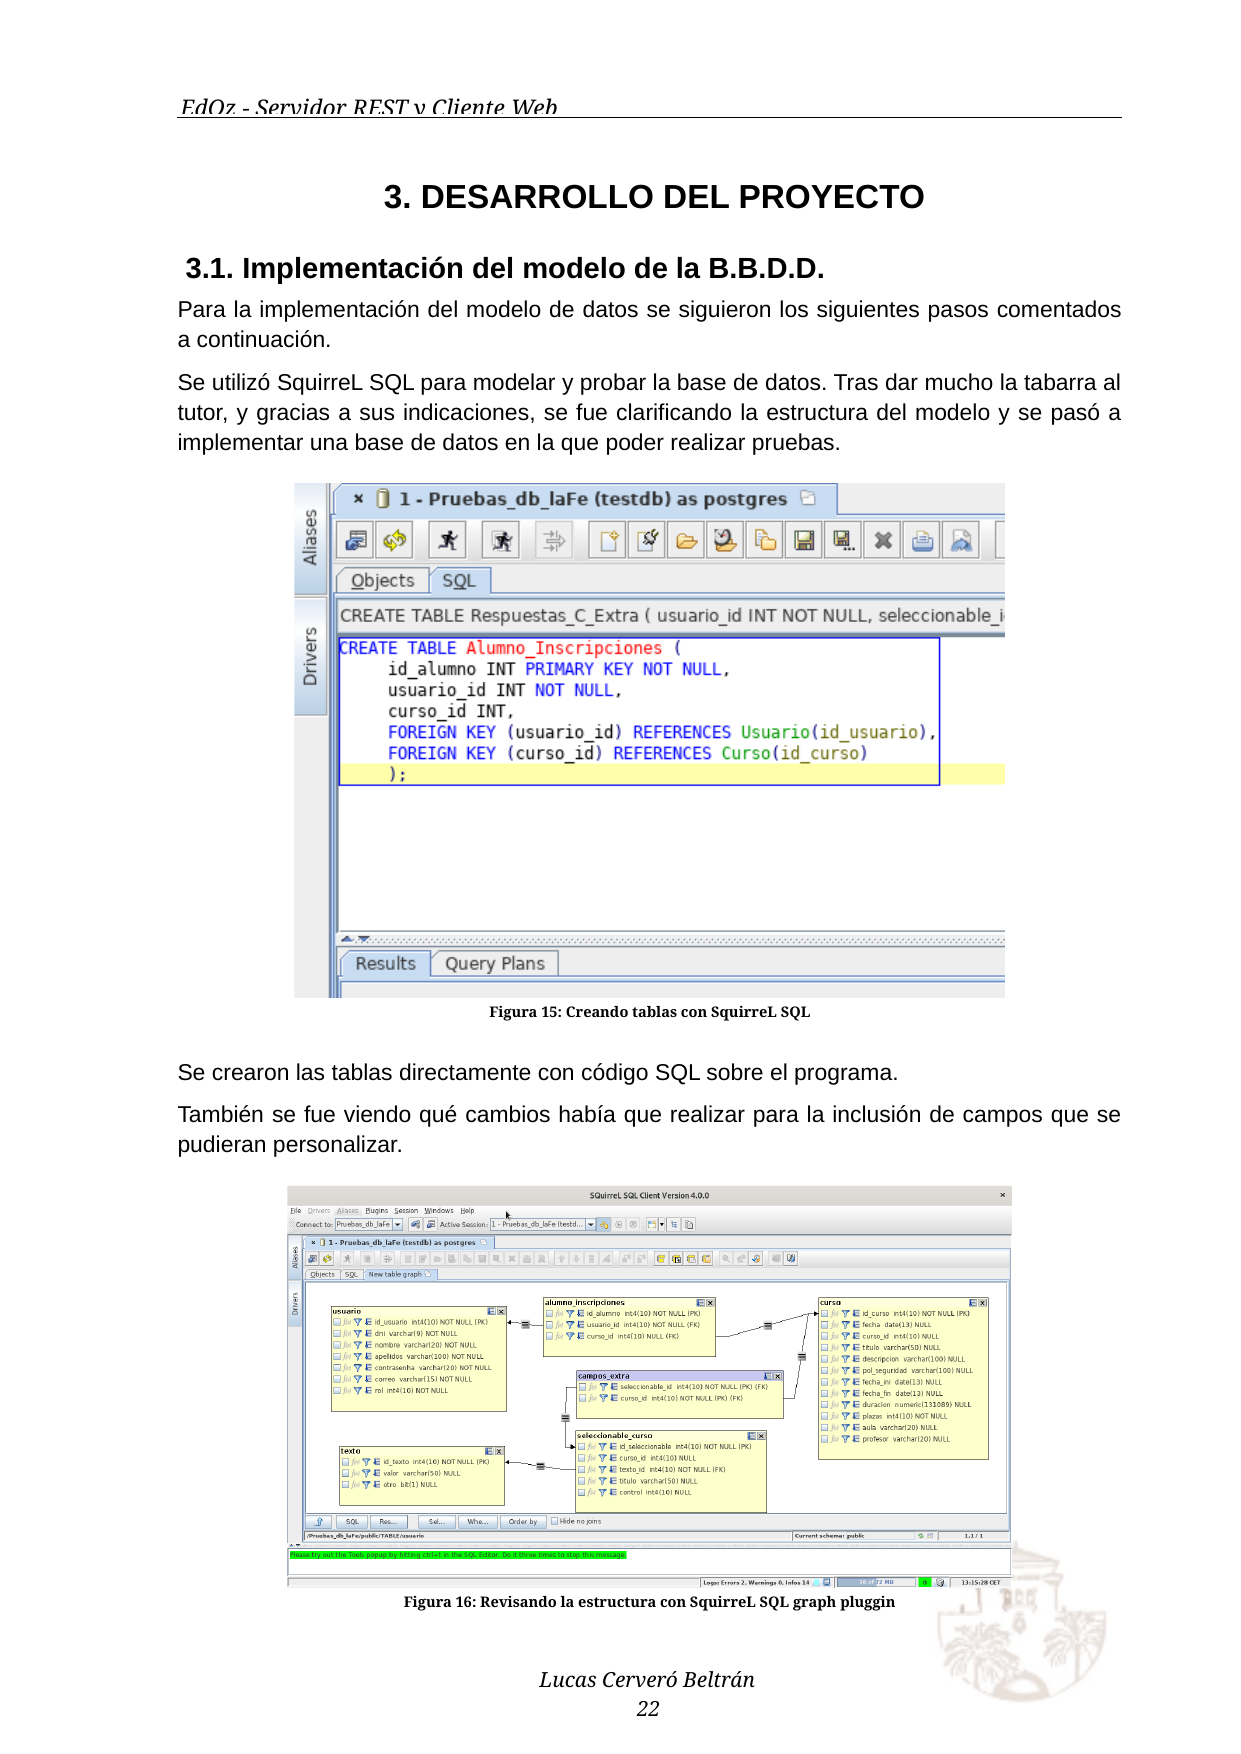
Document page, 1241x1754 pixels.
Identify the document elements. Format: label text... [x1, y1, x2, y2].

picture [287, 1185, 1012, 1588]
text Se utilizó SquirreL SQL para modelar y probar la base de datos. Tras dar mucho la tabarra al tutor, y gracias a sus indicaciones, se fue clarificando la estructura del modelo y se pasó a implementar una base de datos en la que poder realizar pruebas. [177, 368, 1122, 455]
picture [294, 483, 1005, 998]
text Figura 16: Revisando la estructura con SquirreL SQL graph pluggin [287, 1588, 1012, 1612]
text Figura 15: Creando tablas con SquirreL SQL [294, 998, 1005, 1022]
text También se fue viendo qué cambios había que realizar para la inclusión de campos que se pudieran personalizar. [177, 1101, 1122, 1157]
list Desarrollo del proyecto [177, 177, 1122, 216]
text Se crearon las tablas directamente con código SQL sobre el programa. [177, 1058, 1122, 1085]
text Para la implementación del modelo de datos se siguieron los siguientes pasos comentados a continuación. [177, 296, 1122, 353]
list Implementación del modelo de la B.B.D.D. [177, 251, 1122, 284]
